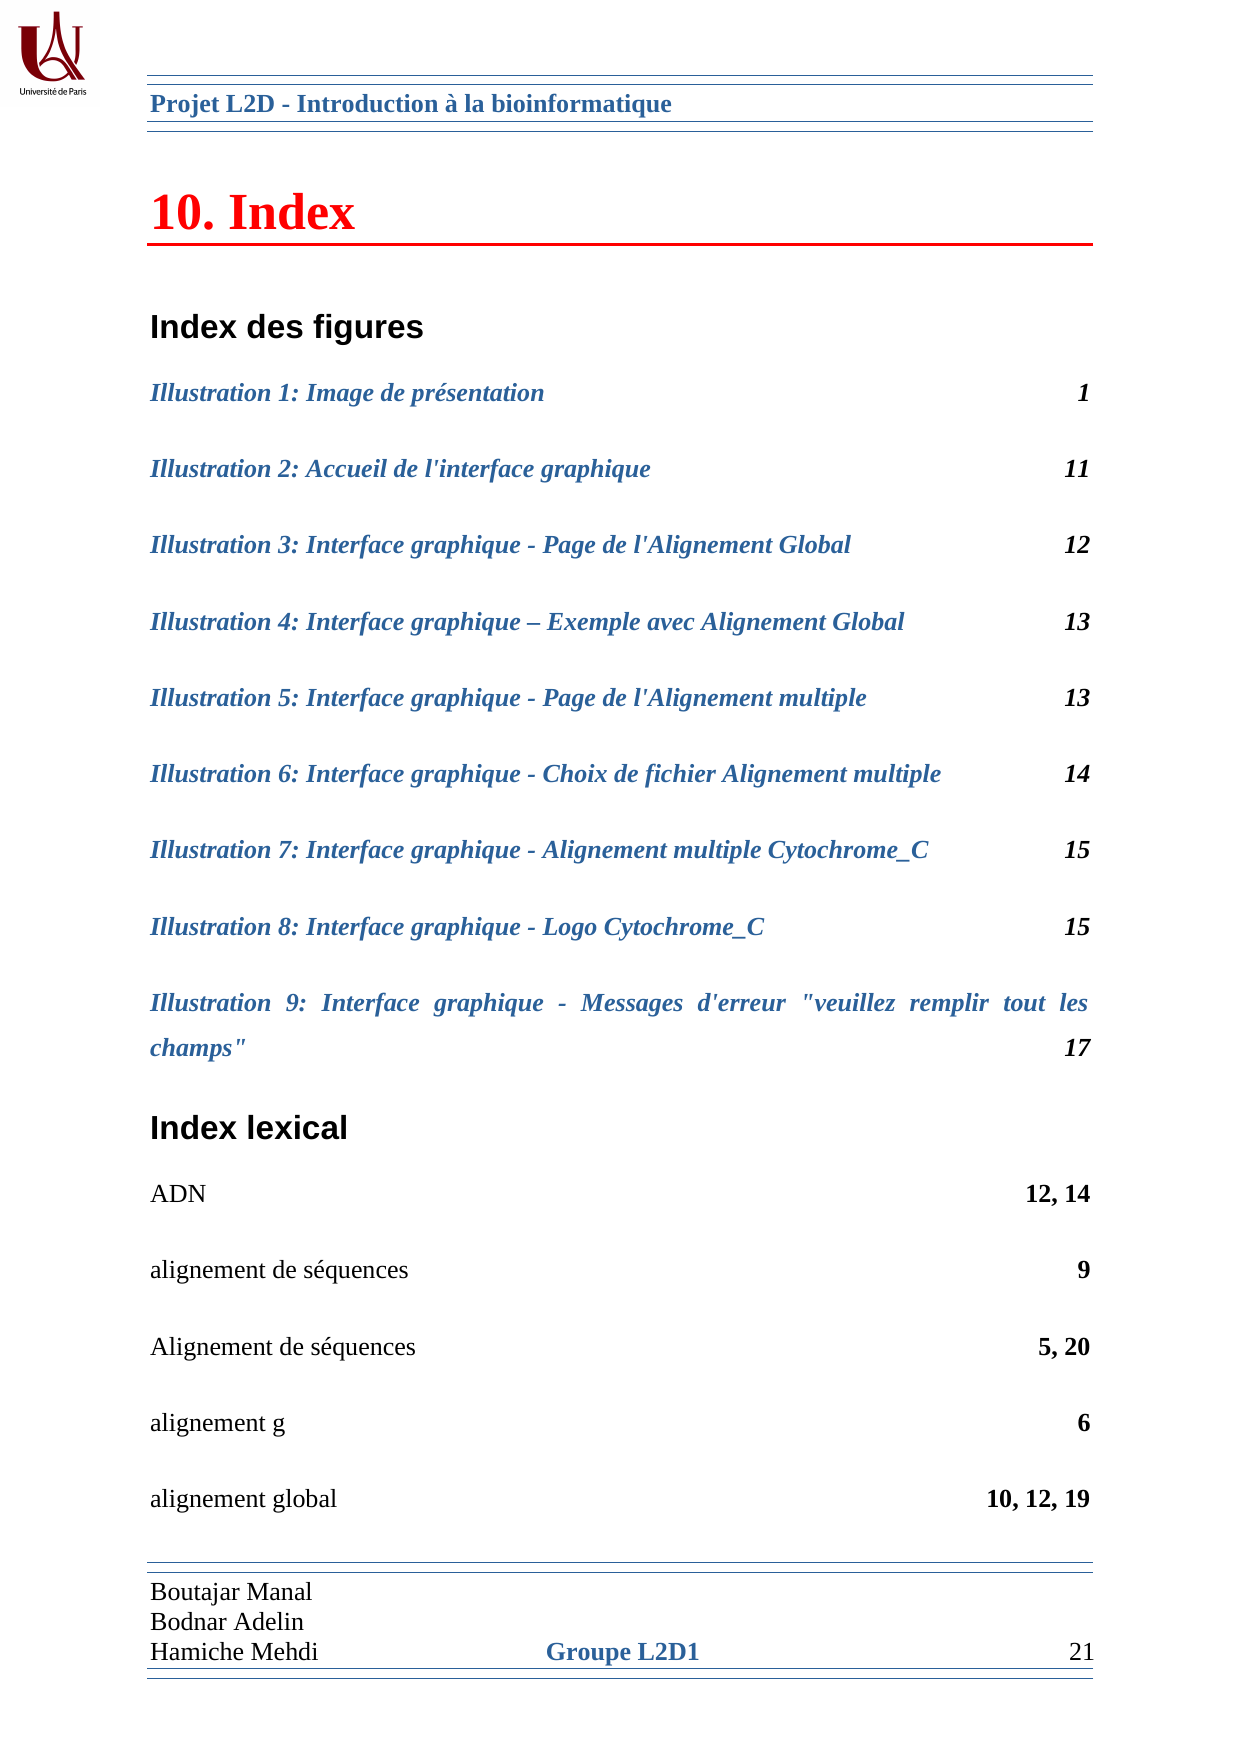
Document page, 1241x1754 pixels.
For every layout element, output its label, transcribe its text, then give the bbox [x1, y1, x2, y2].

subtitle Index lexical [150, 1108, 1090, 1147]
subtitle Index des figures [150, 307, 1090, 345]
text Illustration 1: Image de présentation 1 [150, 377, 1090, 407]
text Illustration 6: Interface graphique - Choix de fichier Alignement multiple 14 [150, 758, 1090, 788]
subtitle 10. Index [147, 178, 1093, 243]
text ADN 12, 14 [150, 1178, 1090, 1208]
text Illustration 2: Accueil de l'interface graphique 11 [150, 453, 1090, 483]
picture [0, 0, 101, 107]
text alignement g 6 [150, 1407, 1090, 1437]
text Illustration 4: Interface graphique – Exemple avec Alignement Global 13 [150, 606, 1090, 636]
text Illustration 8: Interface graphique - Logo Cytochrome_C 15 [150, 911, 1090, 941]
text alignement de séquences 9 [150, 1254, 1090, 1284]
text Illustration 9: Interface graphique - Messages d'erreur "veuillez remplir tout les champs" 17 [150, 987, 1090, 1062]
text alignement global 10, 12, 19 [150, 1483, 1090, 1513]
text Illustration 7: Interface graphique - Alignement multiple Cytochrome_C 15 [150, 834, 1090, 864]
text Alignement de séquences 5, 20 [150, 1331, 1090, 1361]
text Illustration 3: Interface graphique - Page de l'Alignement Global 12 [150, 529, 1090, 559]
text Illustration 5: Interface graphique - Page de l'Alignement multiple 13 [150, 682, 1090, 712]
